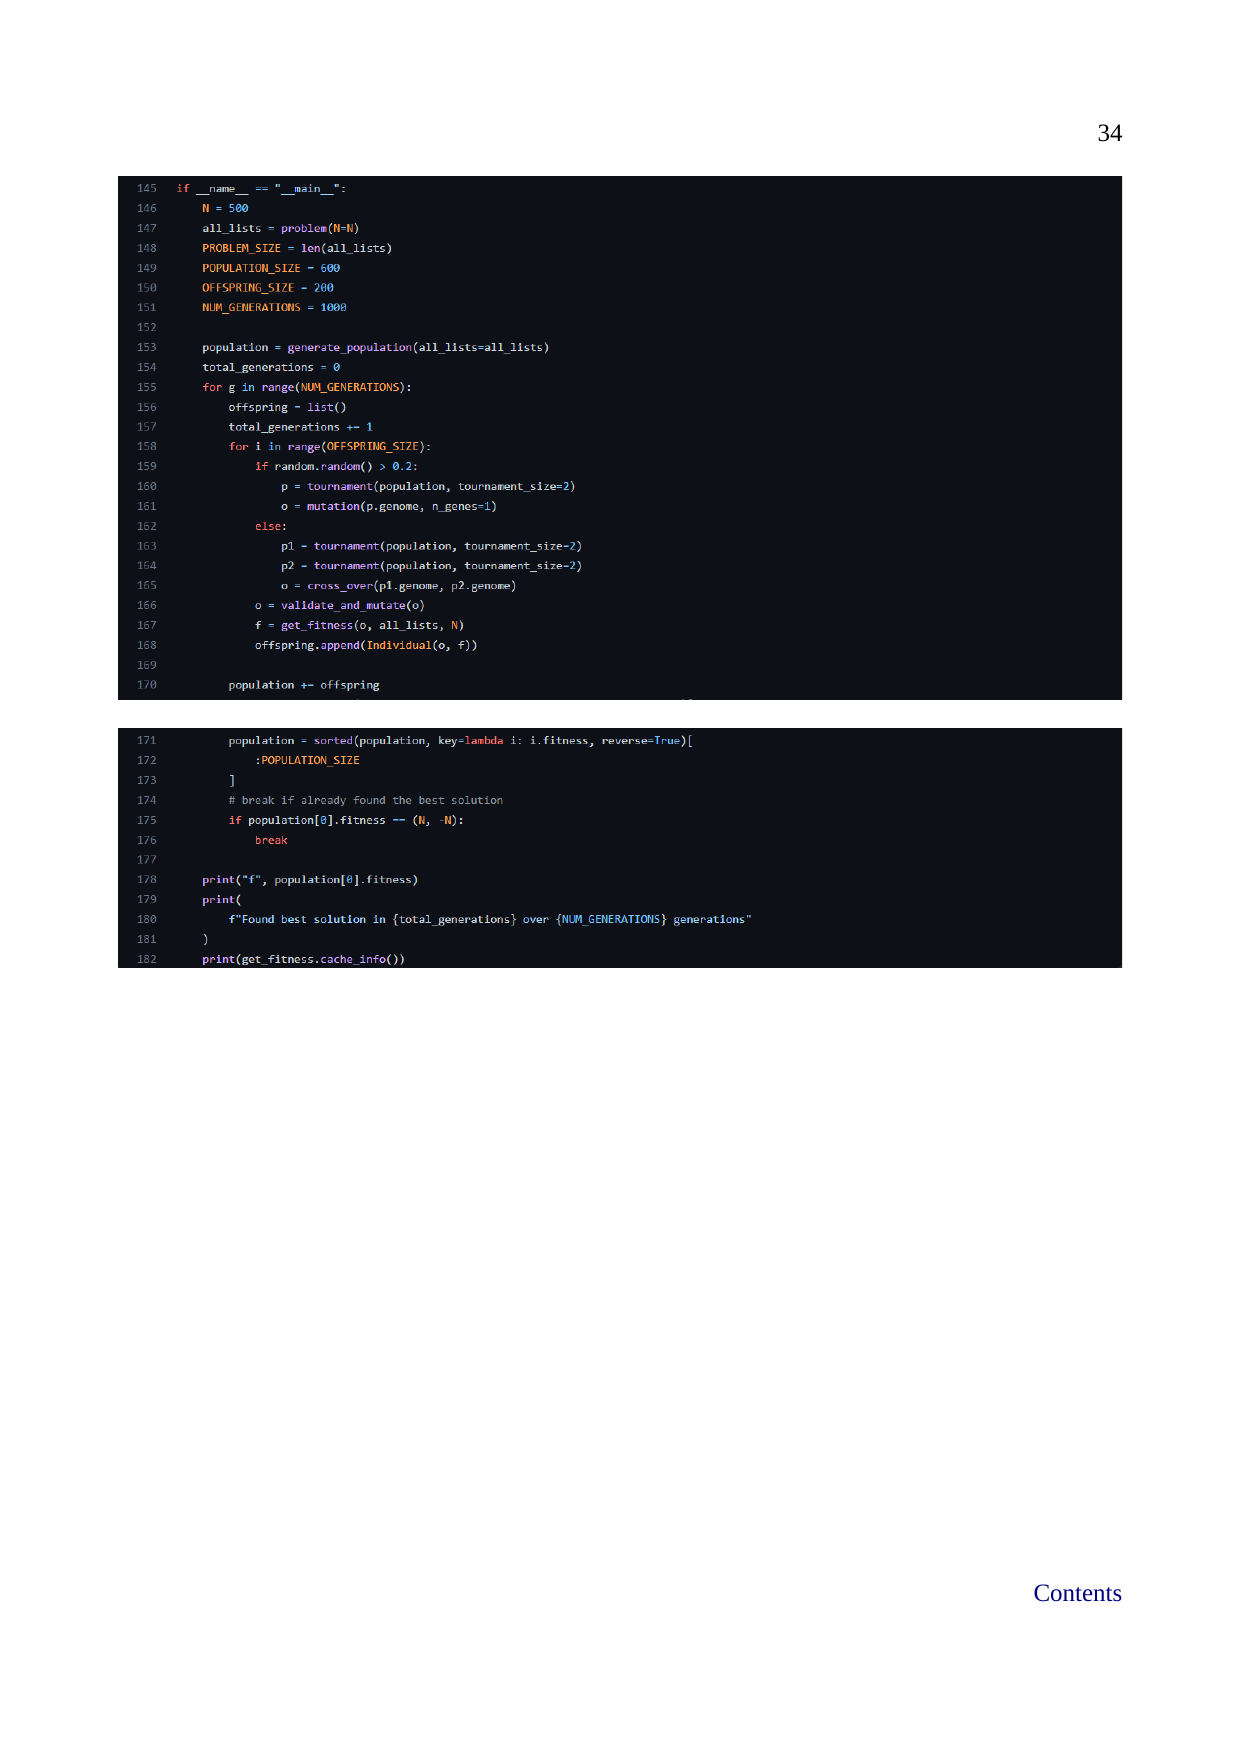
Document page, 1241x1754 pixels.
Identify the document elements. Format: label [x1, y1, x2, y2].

picture [118, 176, 1123, 700]
picture [118, 728, 1123, 968]
